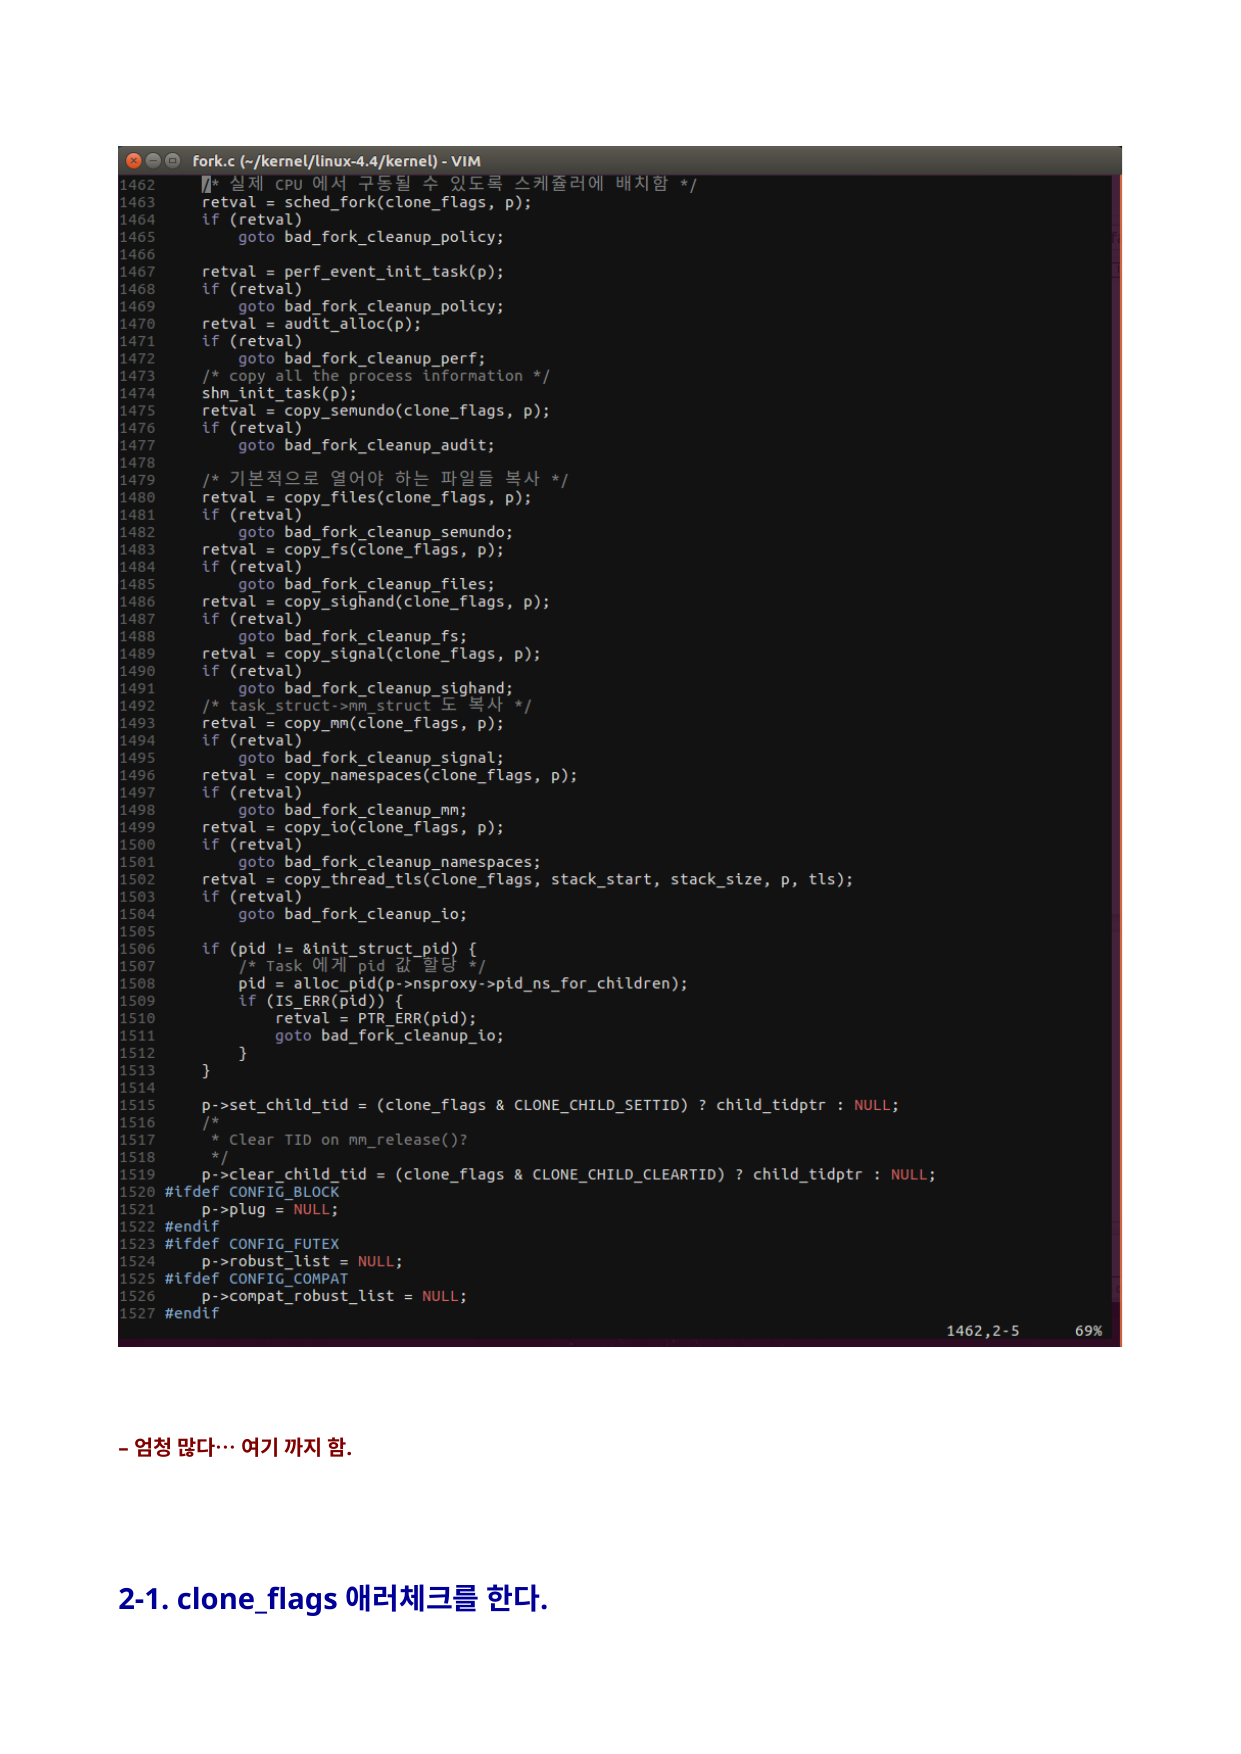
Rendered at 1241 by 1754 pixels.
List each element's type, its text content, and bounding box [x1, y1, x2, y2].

text – 엄청 많다… 여기 까지 함. [118, 1432, 1122, 1462]
picture [118, 146, 1123, 1347]
text 2-1. clone_flags 애러체크를 한다. [118, 1576, 1122, 1618]
